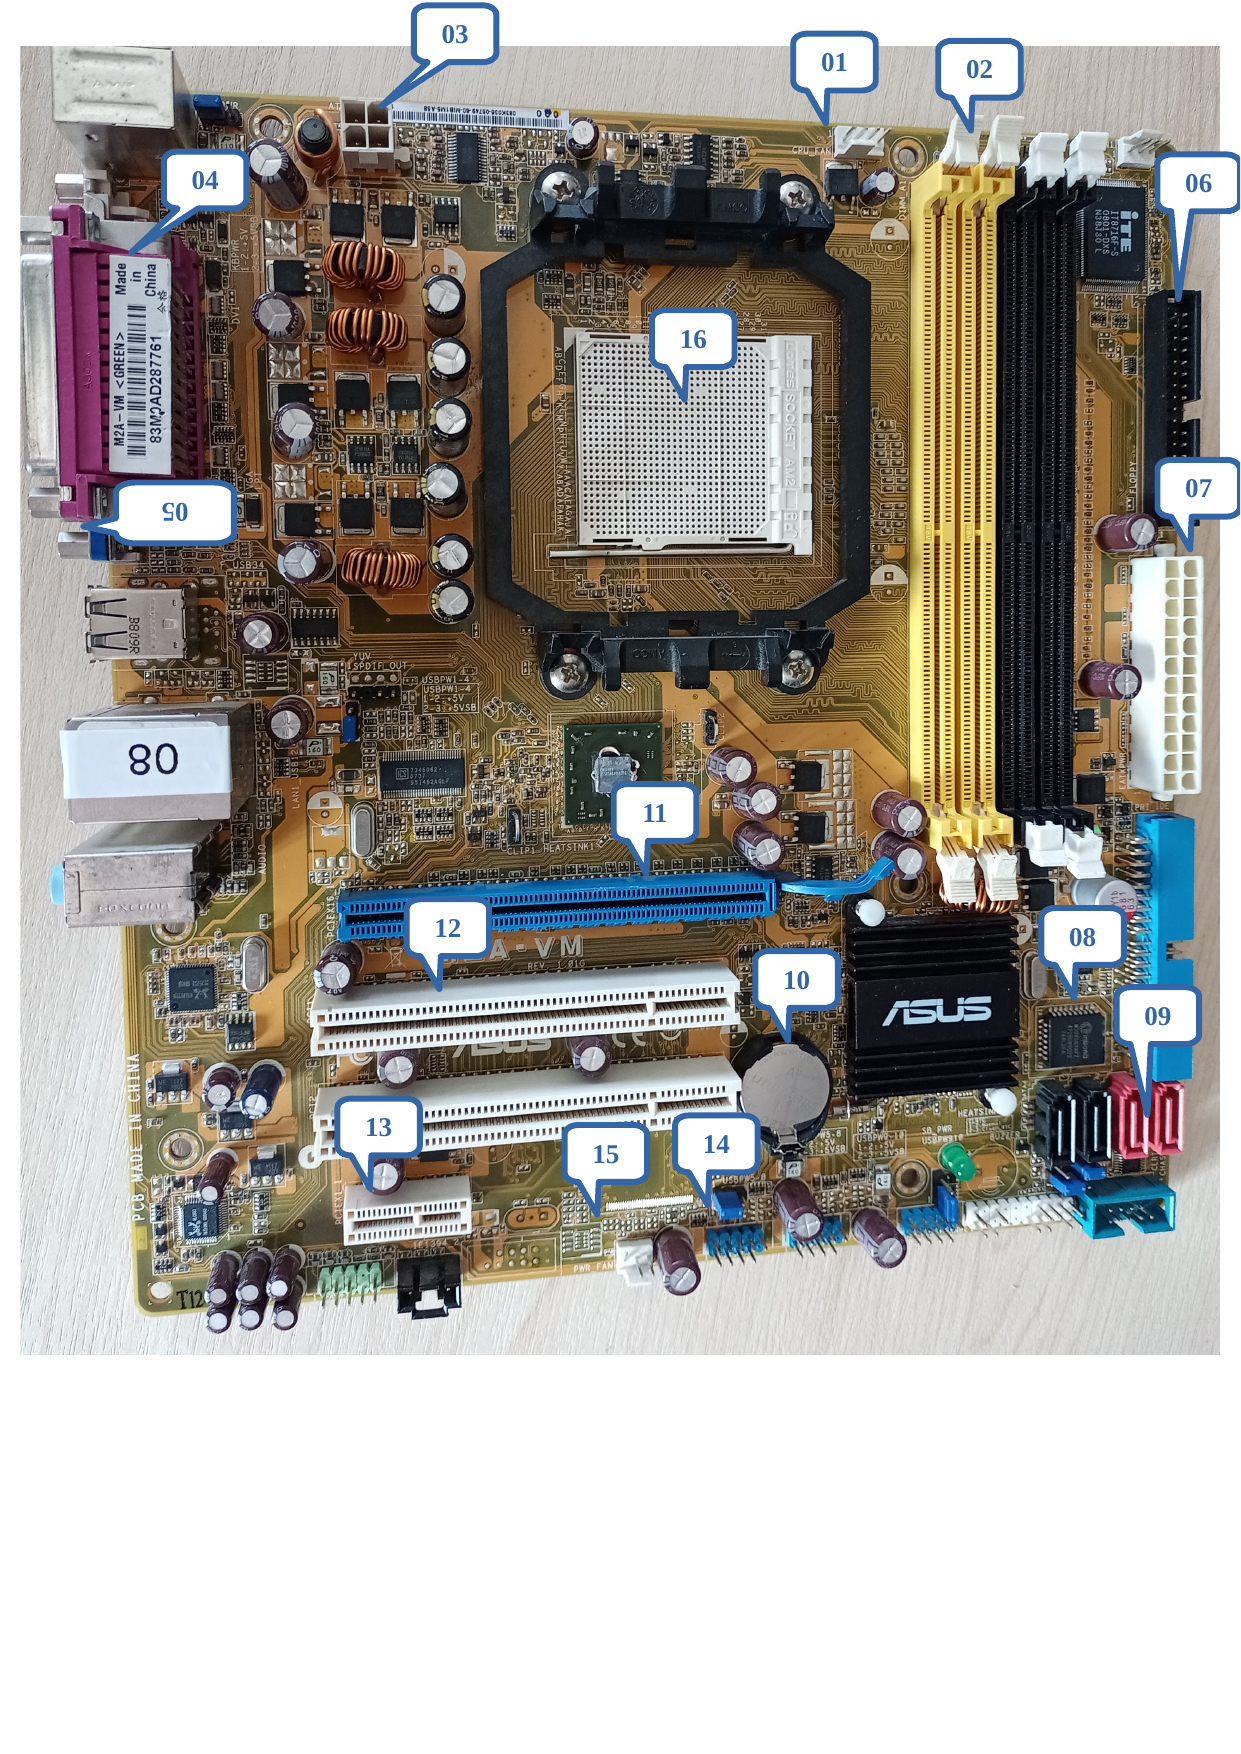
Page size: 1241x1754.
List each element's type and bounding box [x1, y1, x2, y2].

picture [20, 458, 1220, 1355]
